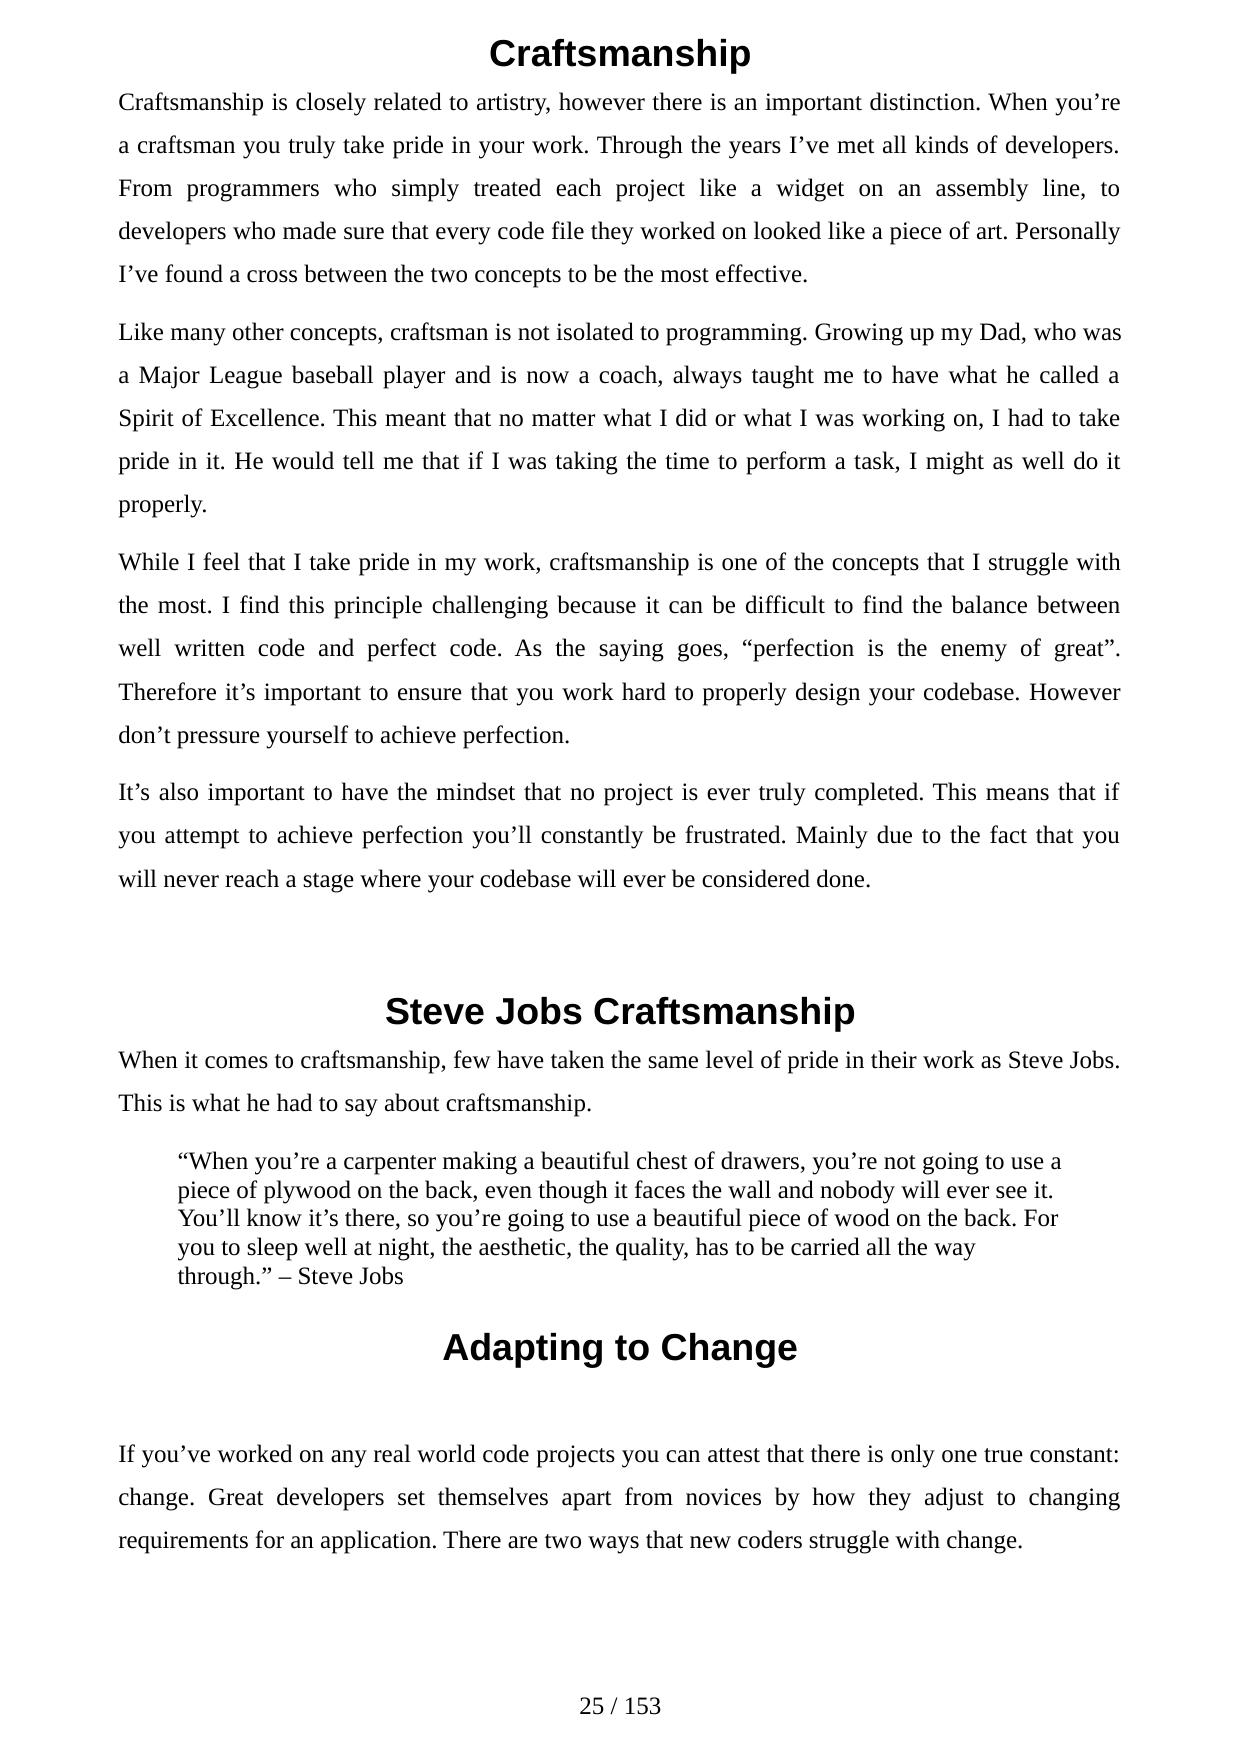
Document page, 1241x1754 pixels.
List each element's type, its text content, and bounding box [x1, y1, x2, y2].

text It’s also important to have the mindset that no project is ever truly completed. This means that if you attempt to achieve perfection you’ll constantly be frustrated. Mainly due to the fact that you will never reach a stage where your codebase will ever be considered done. [118, 777, 1122, 892]
subtitle Craftsmanship [118, 31, 1122, 74]
text Craftsmanship is closely related to artistry, however there is an important distinction. When you’re a craftsman you truly take pride in your work. Through the years I’ve met all kinds of developers. From programmers who simply treated each project like a widget on an assembly line, to developers who made sure that every code file they worked on looked like a piece of art. Personally I’ve found a cross between the two concepts to be the most effective. [118, 87, 1122, 288]
text When it comes to craftsmanship, few have taken the same level of pride in their work as Steve Jobs. This is what he had to say about craftsmanship. [118, 1045, 1122, 1117]
text Like many other concepts, craftsman is not isolated to programming. Growing up my Dad, who was a Major League baseball player and is now a coach, always taught me to have what he called a Spirit of Excellence. This meant that no matter what I did or what I was working on, I had to take pride in it. He would tell me that if I was taking the time to perform a task, I might as well do it properly. [118, 317, 1122, 518]
subtitle Steve Jobs Craftsmanship [118, 989, 1122, 1033]
text If you’ve worked on any real world code projects you can attest that there is only one true constant: change. Great developers set themselves apart from novices by how they adjust to changing requirements for an application. There are two ways that new coders struggle with change. [118, 1439, 1122, 1554]
text “When you’re a carpenter making a beautiful chest of drawers, you’re not going to use a piece of plywood on the back, even though it faces the wall and nobody will ever see it. You’ll know it’s there, so you’re going to use a beautiful piece of wood on the back. For you to sleep well at night, the aesthetic, the quality, has to be carried all the way through.” – Steve Jobs [177, 1146, 1063, 1290]
text While I feel that I take pride in my work, craftsmanship is one of the concepts that I struggle with the most. I find this principle challenging because it can be difficult to find the balance between well written code and perfect code. As the saying goes, “perfection is the enemy of great”. Therefore it’s important to ensure that you work hard to properly design your codebase. However don’t pressure yourself to achieve perfection. [118, 547, 1122, 748]
subtitle Adapting to Change [118, 1326, 1122, 1369]
